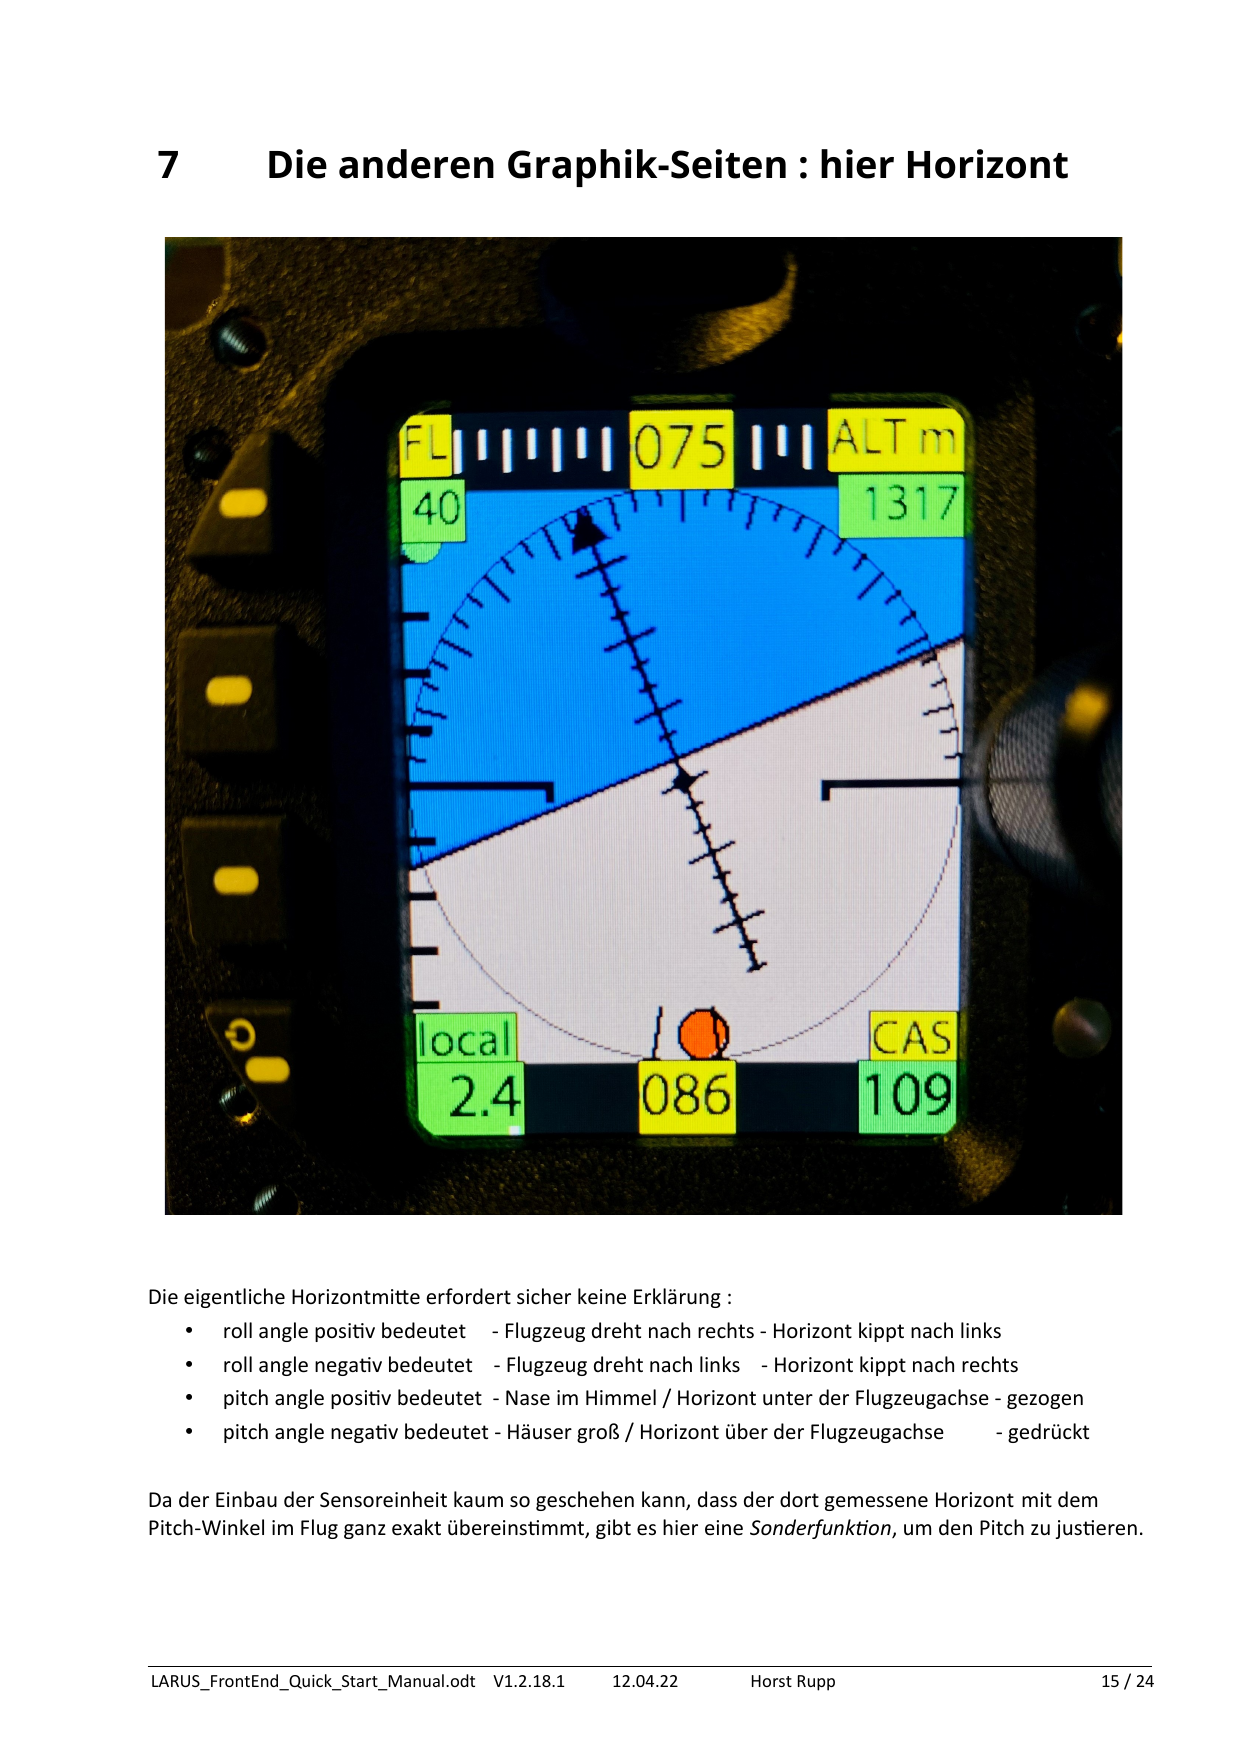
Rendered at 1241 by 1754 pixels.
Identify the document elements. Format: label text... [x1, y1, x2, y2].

list pitch angle positiv bedeutet - Nase im Himmel / Horizont unter der Flugzeugachse - gezogen [185, 1383, 1152, 1412]
list pitch angle negativ bedeutet - Häuser groß / Horizont über der Flugzeugachse - gedrückt [185, 1417, 1152, 1445]
text Die eigentliche Horizontmitte erfordert sicher keine Erklärung : [148, 1282, 1152, 1310]
list roll angle positiv bedeutet - Flugzeug dreht nach rechts - Horizont kippt nach links [185, 1316, 1152, 1344]
subtitle Die anderen Graphik-Seiten : hier Horizont [148, 138, 1128, 190]
list roll angle negativ bedeutet - Flugzeug dreht nach links - Horizont kippt nach rechts [185, 1350, 1152, 1378]
text Da der Einbau der Sensoreinheit kaum so geschehen kann, dass der dort gemessene Horizont mit dem Pitch-Winkel im Flug ganz exakt übereinstimmt, gibt es hier eine Sonderfunktion, um den Pitch zu justieren. [148, 1485, 1152, 1541]
picture [164, 237, 1123, 1215]
